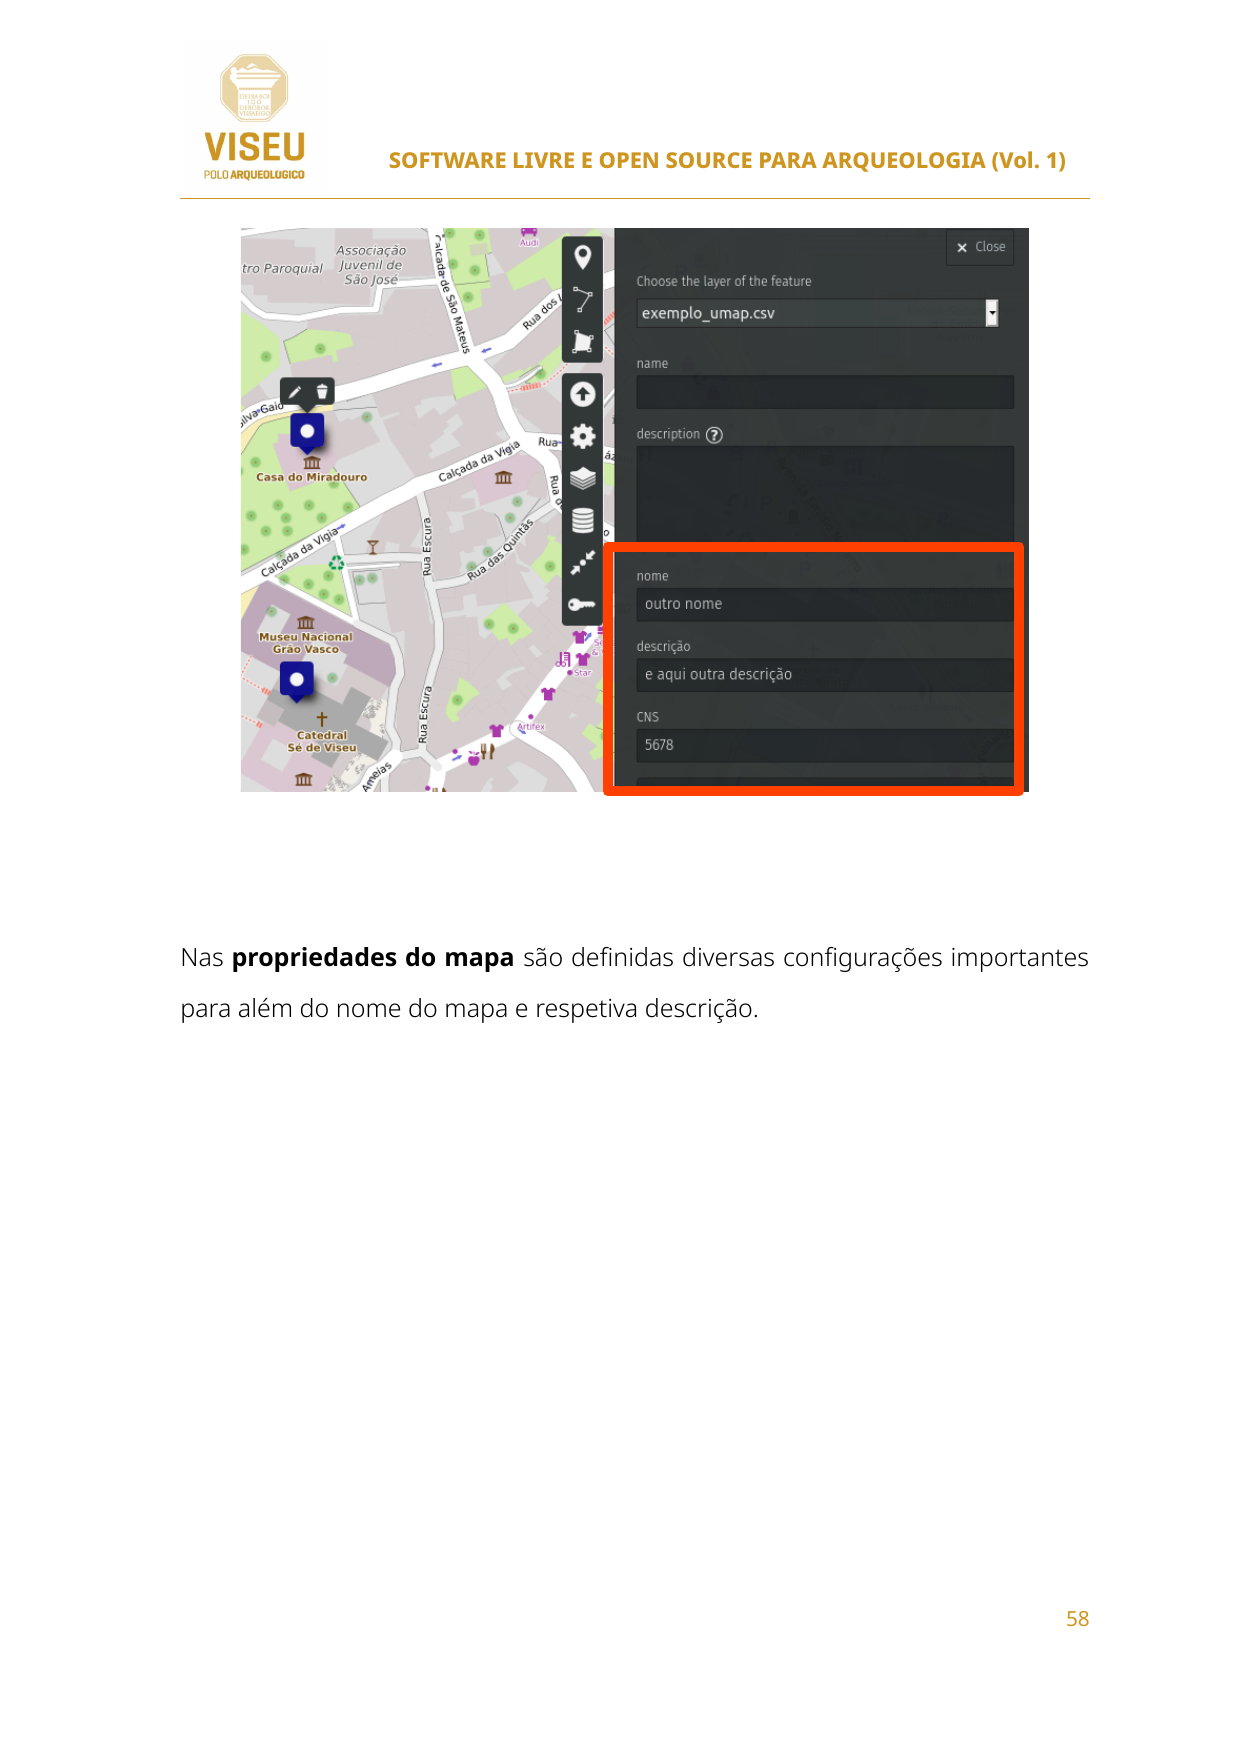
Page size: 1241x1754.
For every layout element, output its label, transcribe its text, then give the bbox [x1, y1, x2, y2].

picture [613, 552, 1014, 786]
picture [240, 228, 1029, 792]
text Nas propriedades do mapa são definidas diversas configurações importantes para além do nome do mapa e respetiva descrição. [180, 939, 1090, 1025]
